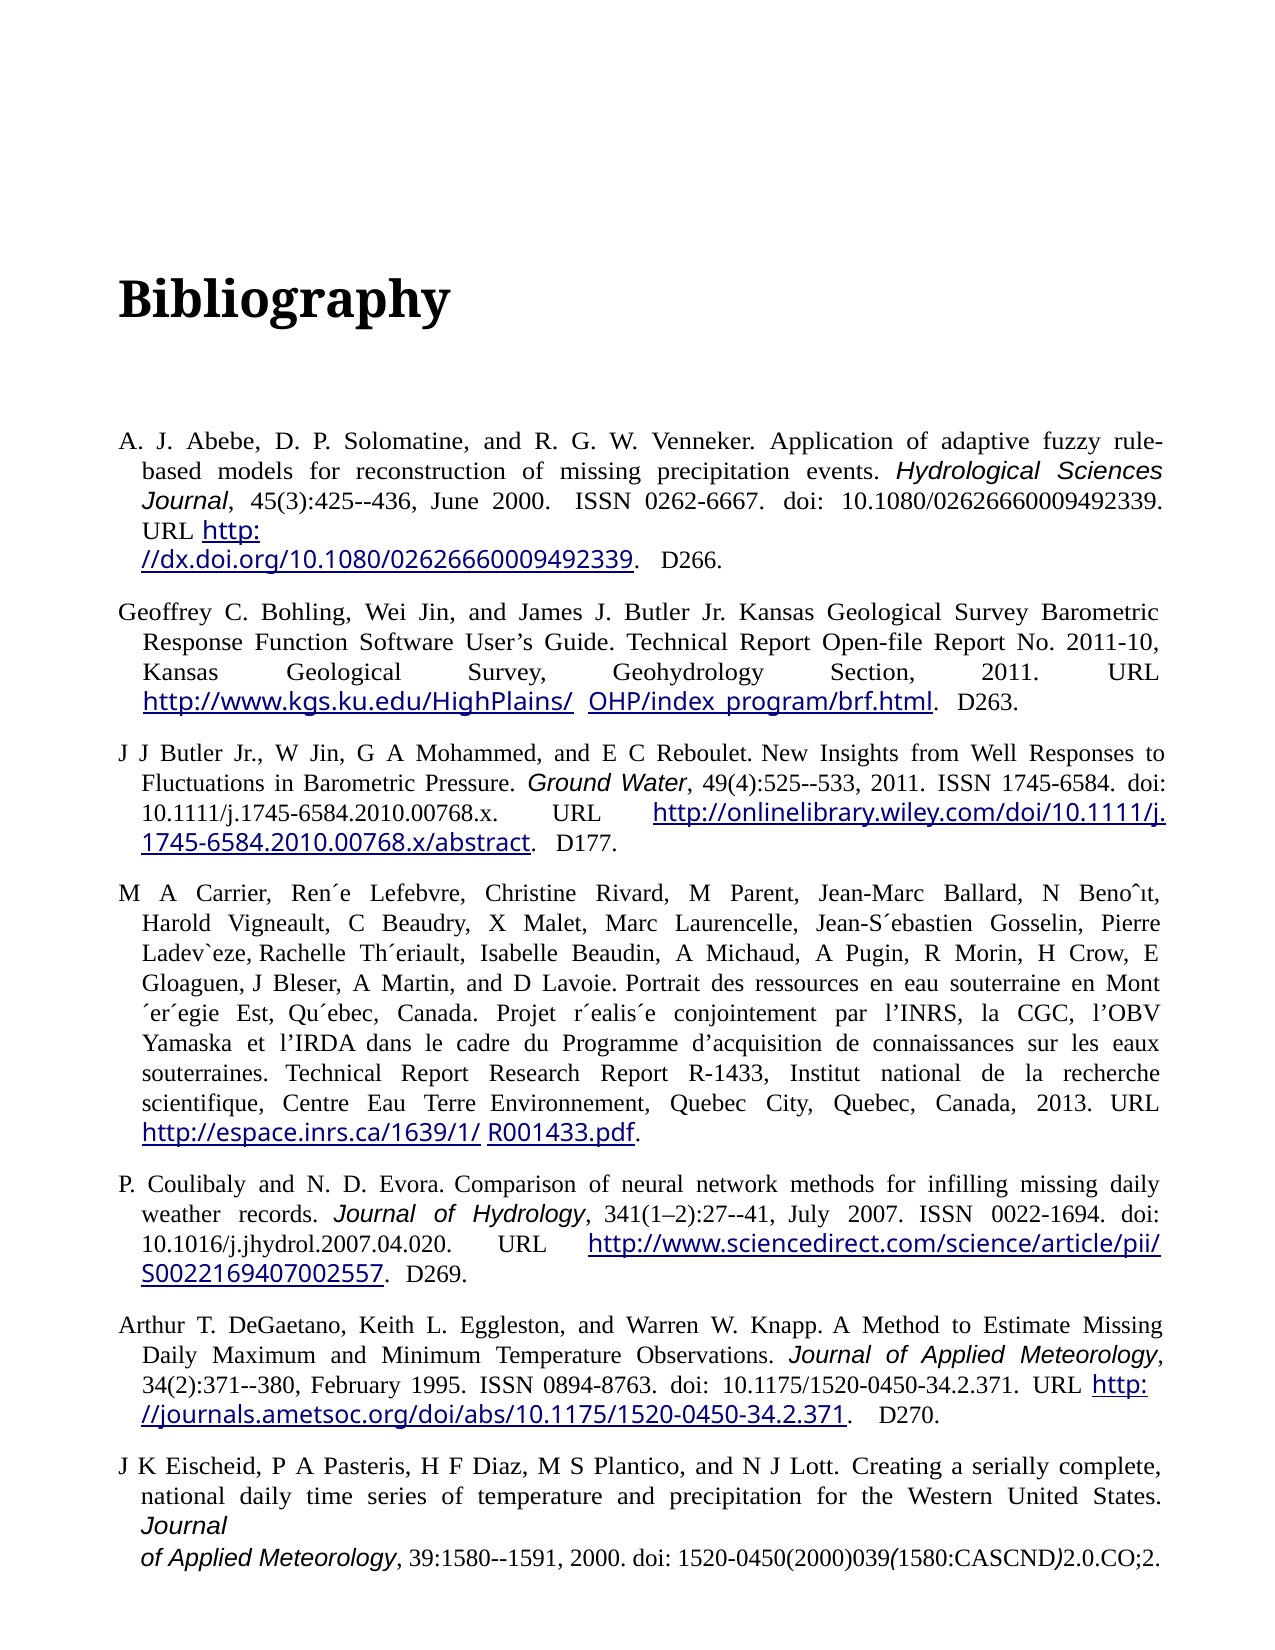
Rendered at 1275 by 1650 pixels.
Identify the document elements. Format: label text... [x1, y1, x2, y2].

text J K Eischeid, P A Pasteris, H F Diaz, M S Plantico, and N J Lott. Creating a serially complete, national daily time series of temperature and precipitation for the Western United States. Journal [118, 1451, 1162, 1540]
text J J Butler Jr., W Jin, G A Mohammed, and E C Reboulet. New Insights from Well Responses to Fluctuations in Barometric Pressure. Ground Water, 49(4):525--533, 2011. ISSN 1745-6584. doi: 10.1111/j.1745-6584.2010.00768.x. URL http://onlinelibrary.wiley.com/doi/10.1111/j. 1745-6584.2010.00768.x/abstract. D177. [118, 737, 1166, 857]
text M A Carrier, Ren´e Lefebvre, Christine Rivard, M Parent, Jean-Marc Ballard, N Benoˆıt, Harold Vigneault, C Beaudry, X Malet, Marc Laurencelle, Jean-S´ebastien Gosselin, Pierre Ladev`eze, Rachelle Th´eriault, Isabelle Beaudin, A Michaud, A Pugin, R Morin, H Crow, E Gloaguen, J Bleser, A Martin, and D Lavoie. Portrait des ressources en eau souterraine en Mont´er´egie Est, Qu´ebec, Canada. Projet r´ealis´e conjointement par l’INRS, la CGC, l’OBV Yamaska et l’IRDA dans le cadre du Programme d’acquisition de connaissances sur les eaux souterraines. Technical Report Research Report R-1433, Institut national de la recherche scientifique, Centre Eau Terre Environnement, Quebec City, Quebec, Canada, 2013. URL http://espace.inrs.ca/1639/1/ R001433.pdf. [118, 878, 1161, 1148]
text Geoffrey C. Bohling, Wei Jin, and James J. Butler Jr. Kansas Geological Survey Barometric Response Function Software User’s Guide. Technical Report Open-file Report No. 2011-10, Kansas Geological Survey, Geohydrology Section, 2011. URL http://www.kgs.ku.edu/HighPlains/ OHP/index_program/brf.html. D263. [118, 596, 1160, 716]
text P. Coulibaly and N. D. Evora. Comparison of neural network methods for infilling missing daily weather records. Journal of Hydrology, 341(1–2):27--41, July 2007. ISSN 0022-1694. doi: 10.1016/j.jhydrol.2007.04.020. URL http://www.sciencedirect.com/science/article/pii/ S0022169407002557. D269. [118, 1169, 1161, 1289]
text A. J. Abebe, D. P. Solomatine, and R. G. W. Venneker. Application of adaptive fuzzy rule- based models for reconstruction of missing precipitation events. Hydrological Sciences Journal, 45(3):425--436, June 2000. ISSN 0262-6667. doi: 10.1080/02626660009492339. URL http: [118, 425, 1163, 545]
subtitle Bibliography [118, 263, 1177, 332]
text Arthur T. DeGaetano, Keith L. Eggleston, and Warren W. Knapp. A Method to Estimate Missing Daily Maximum and Minimum Temperature Observations. Journal of Applied Meteorology, 34(2):371--380, February 1995. ISSN 0894-8763. doi: 10.1175/1520-0450-34.2.371. URL http: [118, 1309, 1163, 1399]
text of Applied Meteorology, 39:1580--1591, 2000. doi: 1520-0450(2000)039(1580:CASCND)2.0.CO;2. [140, 1541, 1177, 1573]
text //dx.doi.org/10.1080/02626660009492339. D266. [141, 545, 1177, 575]
text //journals.ametsoc.org/doi/abs/10.1175/1520-0450-34.2.371. D270. [141, 1399, 1177, 1429]
